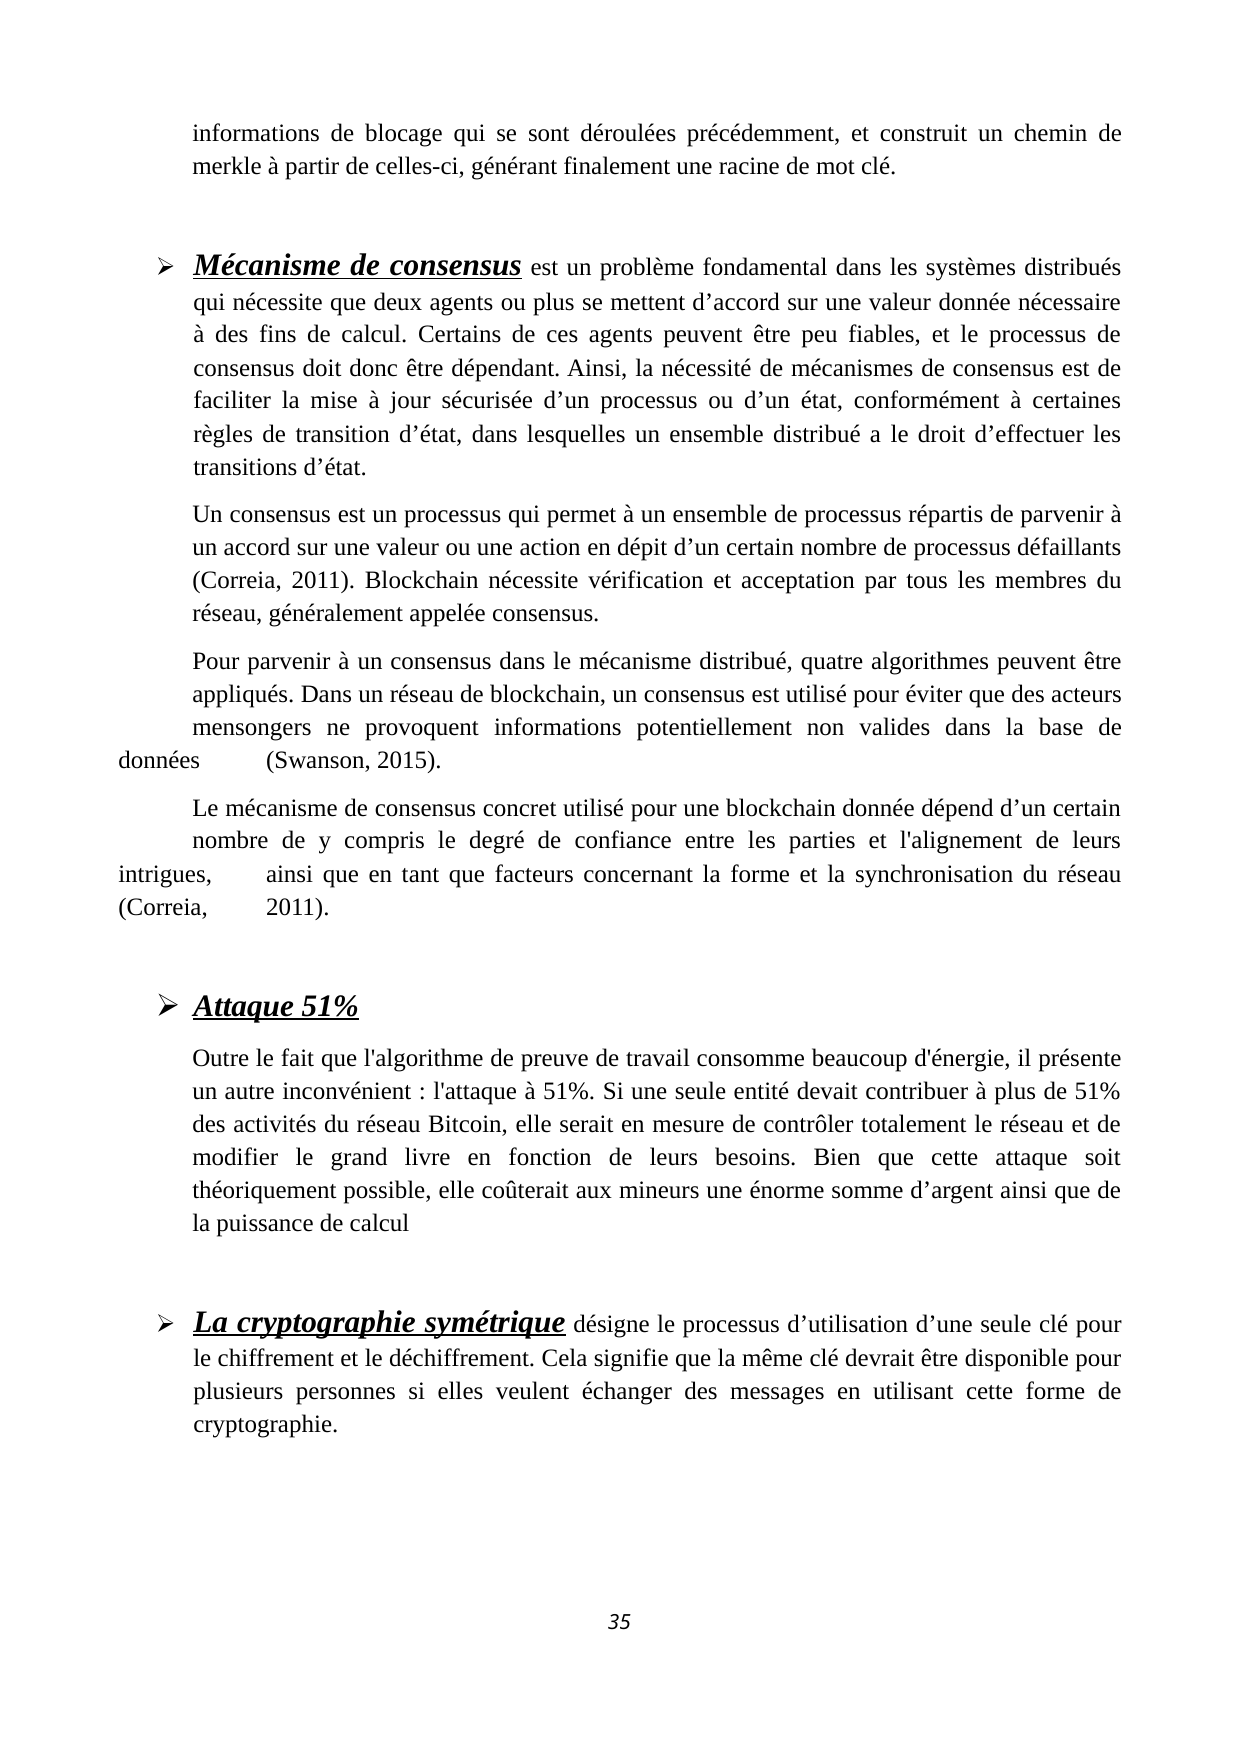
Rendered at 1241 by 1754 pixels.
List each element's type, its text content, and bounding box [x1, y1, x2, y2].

list Mécanisme de consensus est un problème fondamental dans les systèmes distribués qui nécessite que deux agents ou plus se mettent d’accord sur une valeur donnée nécessaire à des fins de calcul. Certains de ces agents peuvent être peu fiables, et le processus de consensus doit donc être dépendant. Ainsi, la nécessité de mécanismes de consensus est de faciliter la mise à jour sécurisée d’un processus ou d’un état, conformément à certaines règles de transition d’état, dans lesquelles un ensemble distribué a le droit d’effectuer les transitions d’état. [156, 246, 1122, 480]
list La cryptographie symétrique désigne le processus d’utilisation d’une seule clé pour le chiffrement et le déchiffrement. Cela signifie que la même clé devrait être disponible pour plusieurs personnes si elles veulent échanger des messages en utilisant cette forme de cryptographie. [156, 1303, 1122, 1438]
text Le mécanisme de consensus concret utilisé pour une blockchain donnée dépend d’un certain nombre de y compris le degré de confiance entre les parties et l'alignement de leurs intrigues, ainsi que en tant que facteurs concernant la forme et la synchronisation du réseau (Correia, 2011). [118, 793, 1122, 920]
text Pour parvenir à un consensus dans le mécanisme distribué, quatre algorithmes peuvent être appliqués. Dans un réseau de blockchain, un consensus est utilisé pour éviter que des acteurs mensongers ne provoquent informations potentiellement non valides dans la base de données (Swanson, 2015). [118, 646, 1122, 774]
text Un consensus est un processus qui permet à un ensemble de processus répartis de parvenir à un accord sur une valeur ou une action en dépit d’un certain nombre de processus défaillants (Correia, 2011). Blockchain nécessite vérification et acceptation par tous les membres du réseau, généralement appelée consensus. [118, 499, 1122, 627]
text informations de blocage qui se sont déroulées précédemment, et construit un chemin de merkle à partir de celles-ci, générant finalement une racine de mot clé. [118, 118, 1122, 180]
list Attaque 51% [156, 987, 1122, 1023]
text Outre le fait que l'algorithme de preuve de travail consomme beaucoup d'énergie, il présente un autre inconvénient : l'attaque à 51%. Si une seule entité devait contribuer à plus de 51% des activités du réseau Bitcoin, elle serait en mesure de contrôler totalement le réseau et de modifier le grand livre en fonction de leurs besoins. Bien que cette attaque soit théoriquement possible, elle coûterait aux mineurs une énorme somme d’argent ainsi que de la puissance de calcul [118, 1043, 1122, 1237]
